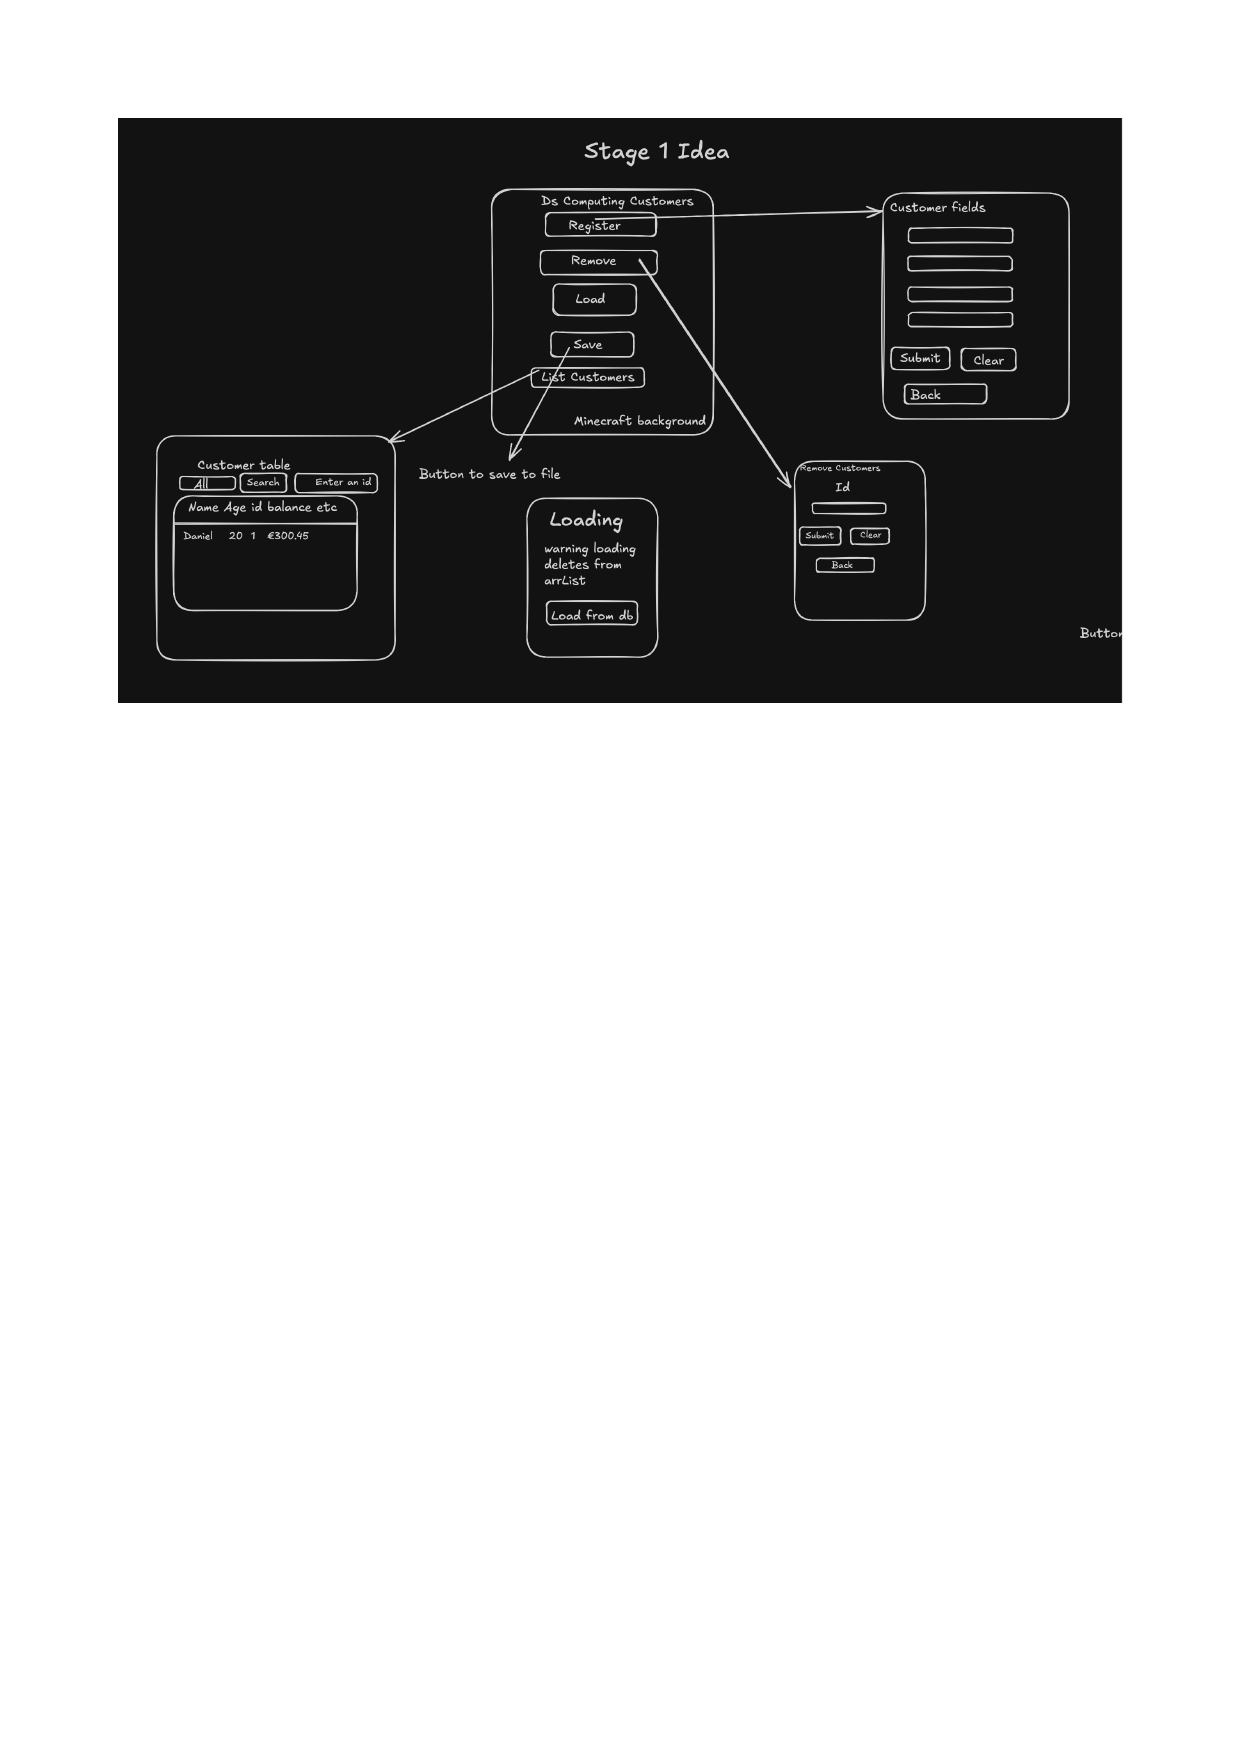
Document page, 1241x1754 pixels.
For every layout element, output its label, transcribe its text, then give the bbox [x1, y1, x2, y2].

text UML Diagram [118, 1106, 1122, 1140]
text Despite the simplicity I do think the way I structured it was really effective in that all elements were right where you expected them to be and useful UX features like clearing and savings as a button [118, 938, 1122, 1074]
text My main idea for the ui was simply the way that minecraft menus are structured given its another product programmed completely in Java, i thought it would be a nice nod to it. So for my background rather than worrying about css colours and layouts, I just had the background be the minecraft menu background. [118, 703, 1122, 907]
picture [118, 118, 1123, 703]
